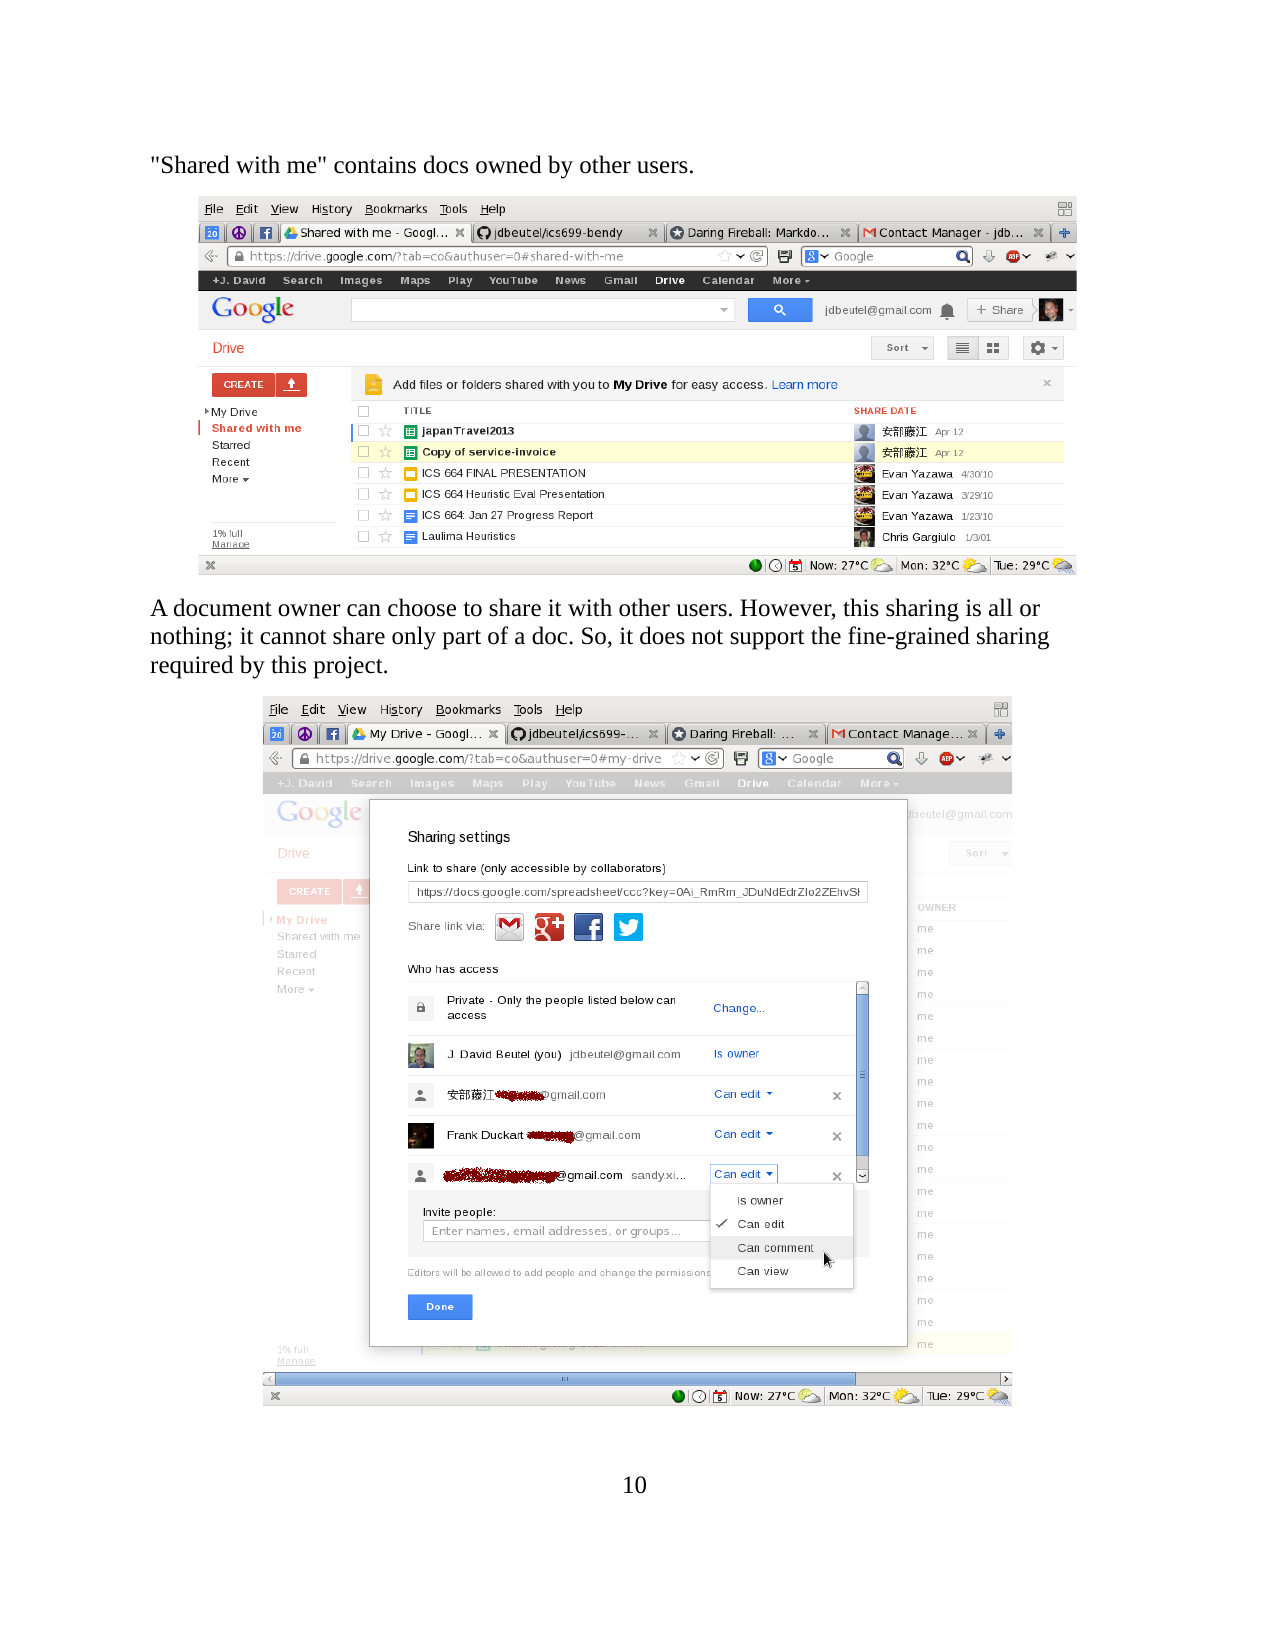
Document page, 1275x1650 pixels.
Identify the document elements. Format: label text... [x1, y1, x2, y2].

text A document owner can choose to share it with other users. However, this sharing is all or nothing; it cannot share only part of a doc. So, it does not support the fine-grained sharing required by this project. [150, 593, 1125, 679]
picture [198, 196, 1077, 575]
picture [262, 696, 1013, 1406]
text "Shared with me" contains docs owned by other users. [150, 150, 1125, 179]
